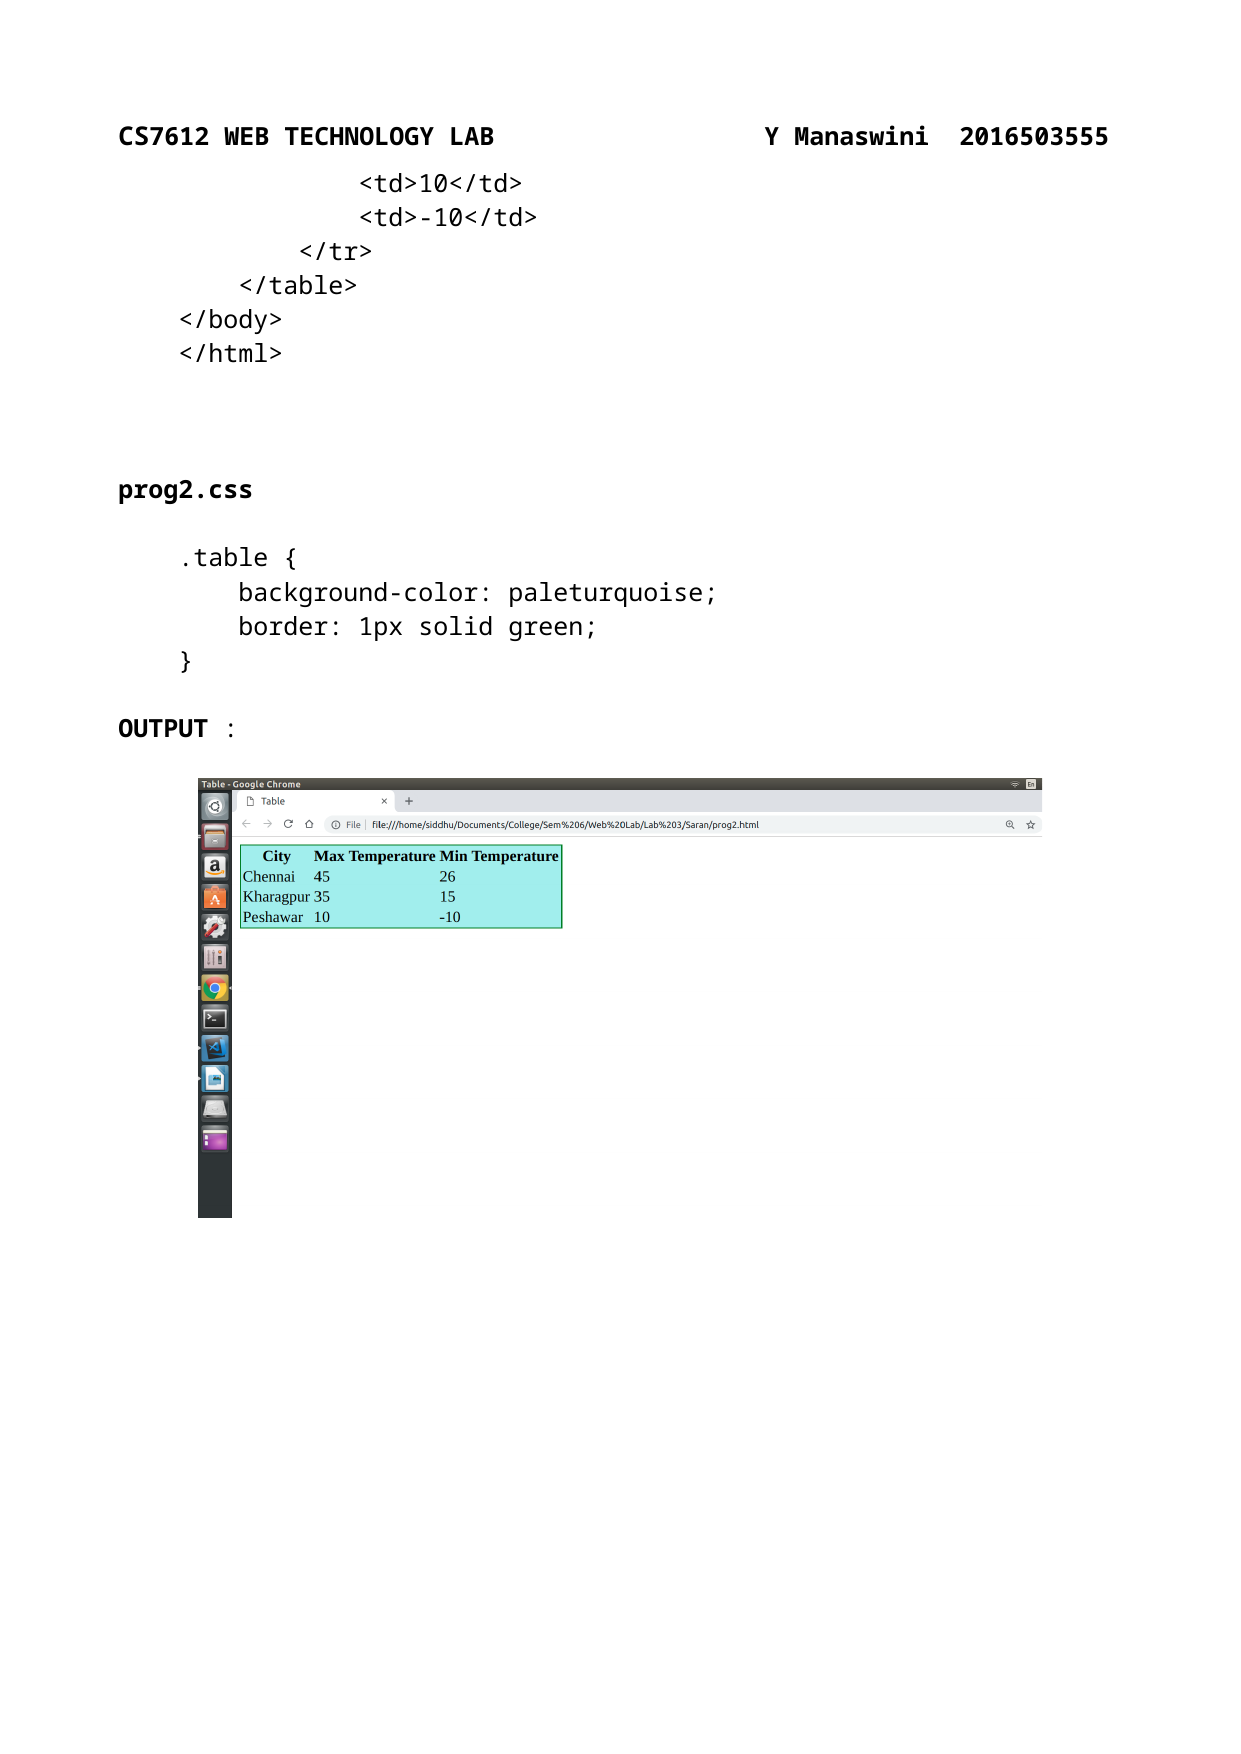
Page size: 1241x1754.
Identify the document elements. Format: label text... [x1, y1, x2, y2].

text .table { [118, 540, 1122, 574]
text background-color: paleturquoise; [118, 574, 1122, 608]
text prog2.css [118, 472, 1122, 506]
text } [118, 642, 1122, 676]
text <td>-10</td> [118, 199, 1122, 233]
text </table> [118, 268, 1122, 302]
text </tr> [118, 233, 1122, 268]
picture [198, 778, 1043, 1218]
text OUTPUT : [118, 710, 1122, 744]
text border: 1px solid green; [118, 608, 1122, 642]
text </html> [118, 336, 1122, 370]
text <td>10</td> [118, 165, 1122, 199]
text </body> [118, 302, 1122, 336]
